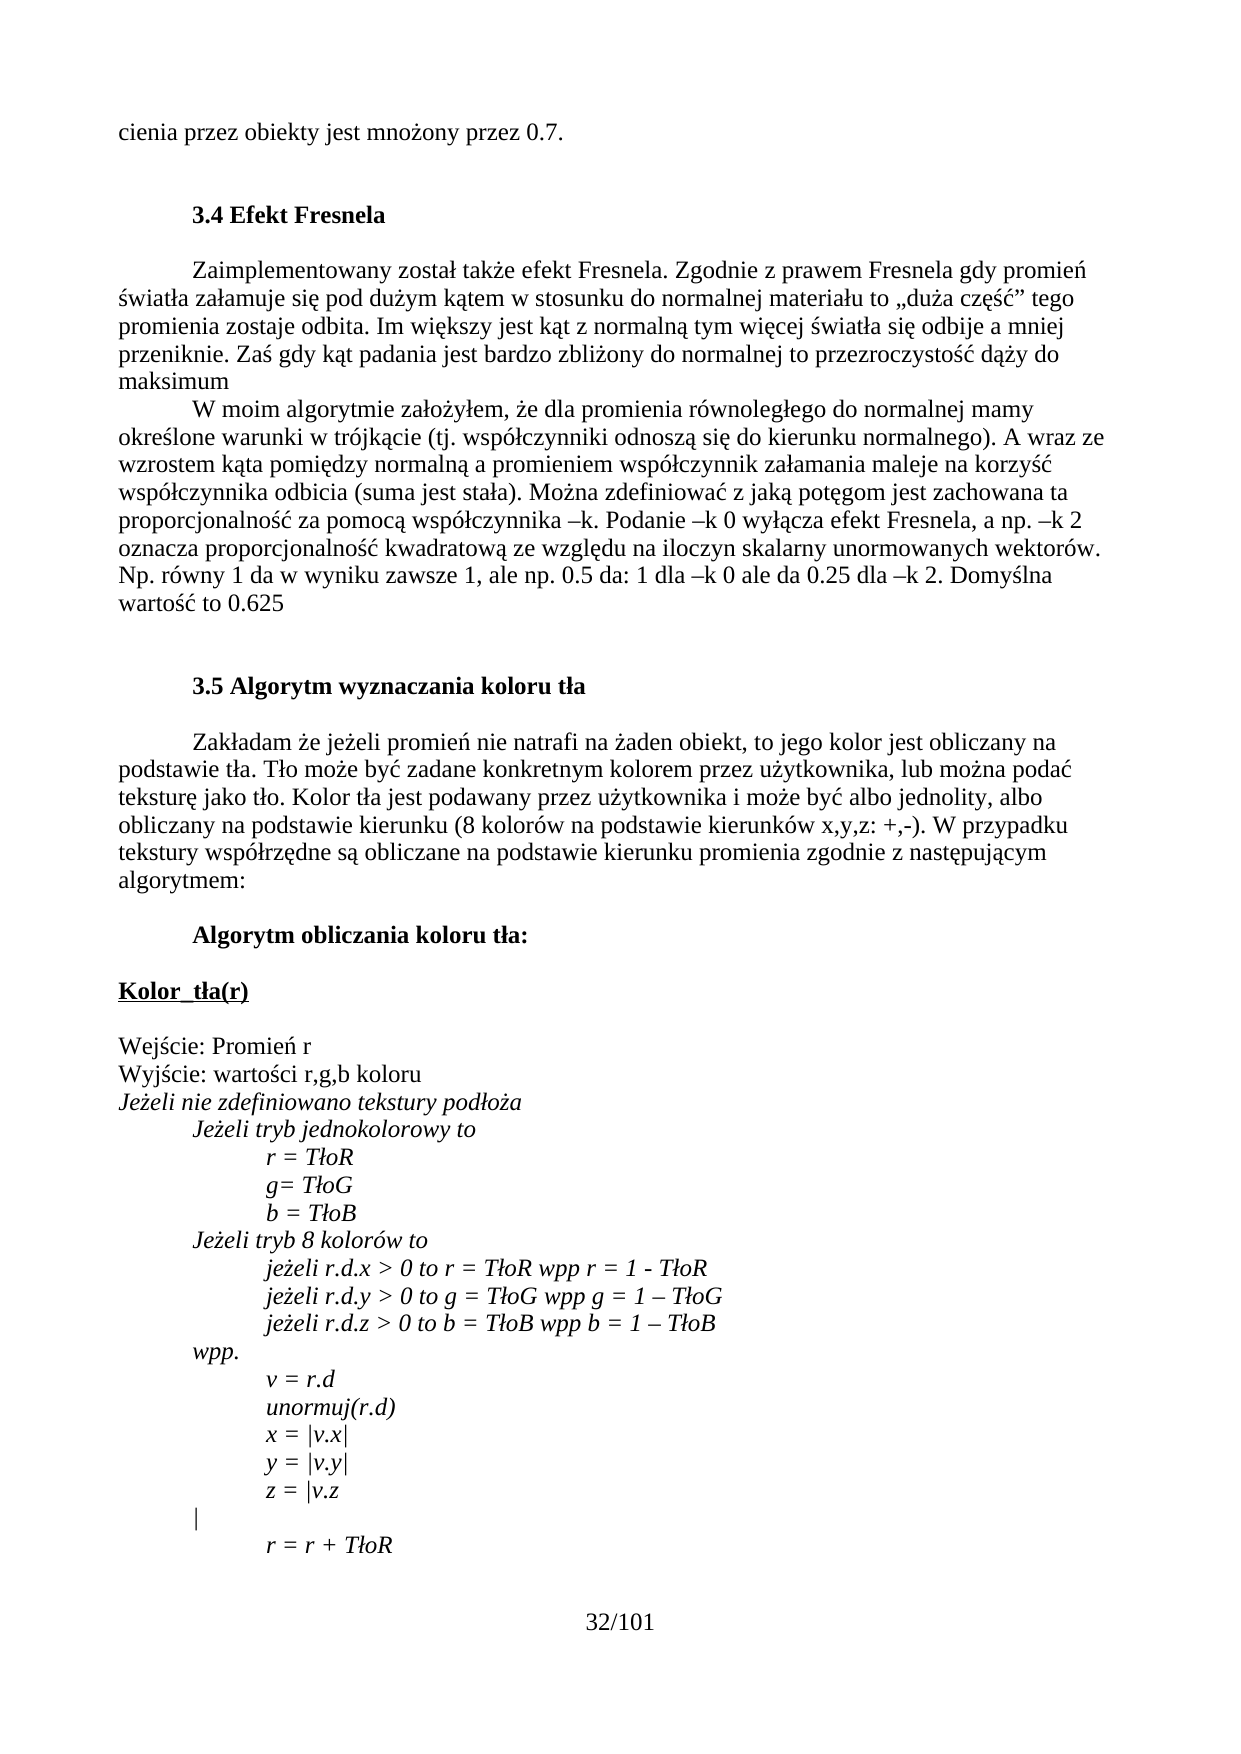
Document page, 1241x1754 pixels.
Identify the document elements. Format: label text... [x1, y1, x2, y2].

text 3.4 Efekt Fresnela [118, 201, 1122, 229]
text jeżeli r.d.x > 0 to r = TłoR wpp r = 1 - TłoR [118, 1254, 1122, 1282]
text Wejście: Promień r [118, 1032, 1122, 1060]
text 3.5 Algorytm wyznaczania koloru tła [118, 672, 1122, 700]
text jeżeli r.d.y > 0 to g = TłoG wpp g = 1 – TłoG [118, 1282, 1122, 1309]
text Wyjście: wartości r,g,b koloru [118, 1060, 1122, 1088]
text g= TłoG [118, 1171, 1122, 1199]
text unormuj(r.d) [118, 1393, 1122, 1420]
text jeżeli r.d.z > 0 to b = TłoB wpp b = 1 – TłoB [118, 1309, 1122, 1337]
text x = |v.x| [118, 1420, 1122, 1448]
text v = r.d [118, 1365, 1122, 1393]
text r = r + TłoR [118, 1531, 1122, 1559]
text Jeżeli nie zdefiniowano tekstury podłoża [118, 1088, 1122, 1116]
text cienia przez obiekty jest mnożony przez 0.7. [118, 118, 1122, 146]
text Zaimplementowany został także efekt Fresnela. Zgodnie z prawem Fresnela gdy promień światła załamuje się pod dużym kątem w stosunku do normalnej materiału to „duża część” tego promienia zostaje odbita. Im większy jest kąt z normalną tym więcej światła się odbije a mniej przeniknie. Zaś gdy kąt padania jest bardzo zbliżony do normalnej to przezroczystość dąży do maksimum [118, 257, 1122, 395]
text b = TłoB [118, 1199, 1122, 1226]
text | [118, 1503, 1122, 1531]
text z = |v.z [118, 1476, 1122, 1503]
text W moim algorytmie założyłem, że dla promienia równoległego do normalnej mamy określone warunki w trójkącie (tj. współczynniki odnoszą się do kierunku normalnego). A wraz ze wzrostem kąta pomiędzy normalną a promieniem współczynnik załamania maleje na korzyść współczynnika odbicia (suma jest stała). Można zdefiniować z jaką potęgom jest zachowana ta proporcjonalność za pomocą współczynnika –k. Podanie –k 0 wyłącza efekt Fresnela, a np. –k 2 oznacza proporcjonalność kwadratową ze względu na iloczyn skalarny unormowanych wektorów. Np. równy 1 da w wyniku zawsze 1, ale np. 0.5 da: 1 dla –k 0 ale da 0.25 dla –k 2. Domyślna wartość to 0.625 [118, 395, 1122, 617]
text Jeżeli tryb jednokolorowy to [118, 1116, 1122, 1143]
text Kolor_tła(r) [118, 977, 1122, 1005]
text Algorytm obliczania koloru tła: [118, 922, 1122, 949]
text Zakładam że jeżeli promień nie natrafi na żaden obiekt, to jego kolor jest obliczany na podstawie tła. Tło może być zadane konkretnym kolorem przez użytkownika, lub można podać teksturę jako tło. Kolor tła jest podawany przez użytkownika i może być albo jednolity, albo obliczany na podstawie kierunku (8 kolorów na podstawie kierunków x,y,z: +,-). W przypadku tekstury współrzędne są obliczane na podstawie kierunku promienia zgodnie z następującym algorytmem: [118, 728, 1122, 894]
text y = |v.y| [118, 1448, 1122, 1476]
text r = TłoR [118, 1143, 1122, 1171]
text wpp. [118, 1337, 1122, 1365]
text Jeżeli tryb 8 kolorów to [118, 1226, 1122, 1254]
